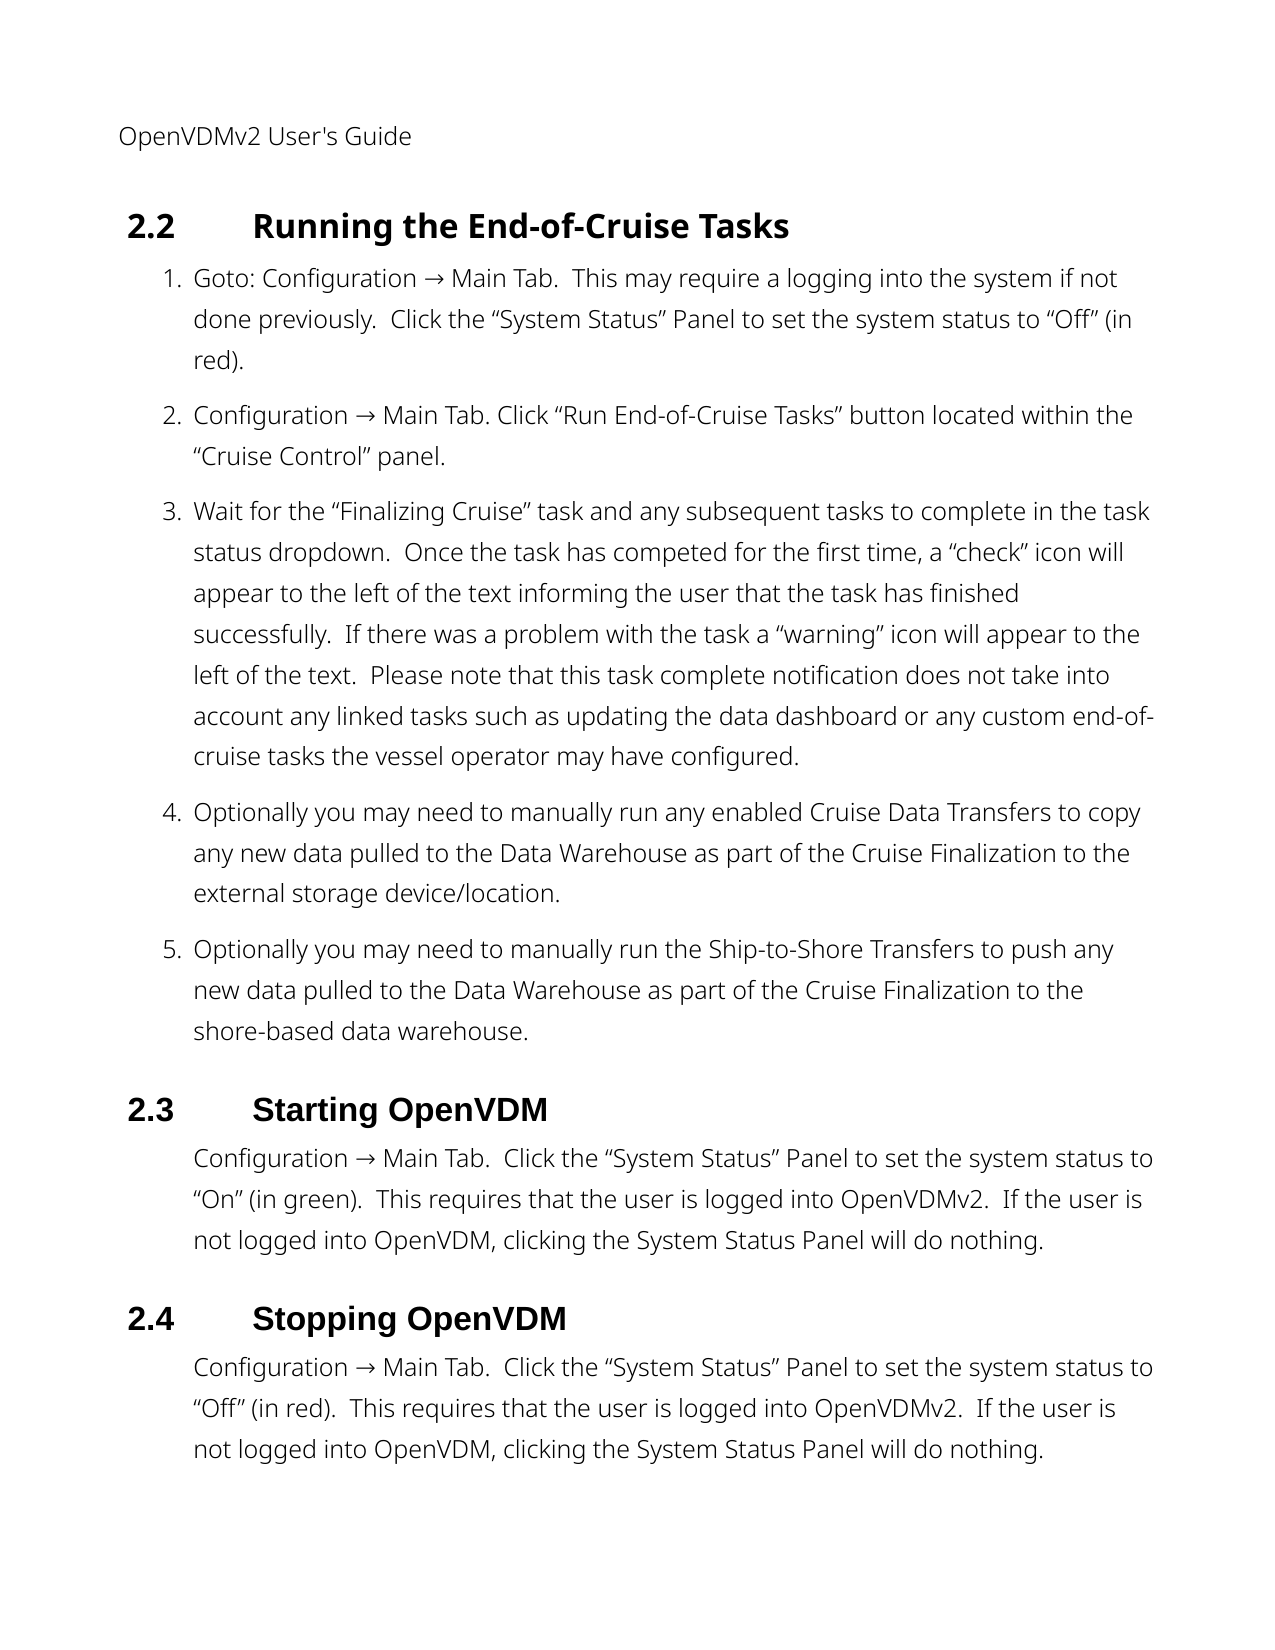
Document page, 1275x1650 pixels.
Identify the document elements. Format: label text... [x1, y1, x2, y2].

subtitle Running the End-of-Cruise Tasks [118, 202, 1157, 248]
subtitle Starting OpenVDM [118, 1089, 1157, 1128]
list Configuration → Main Tab. Click “Run End-of-Cruise Tasks” button located within the “Cruise Control” panel. [156, 398, 1157, 473]
list Optionally you may need to manually run any enabled Cruise Data Transfers to copy any new data pulled to the Data Warehouse as part of the Cruise Finalization to the external storage device/location. [156, 794, 1157, 910]
list Wait for the “Finalizing Cruise” task and any subsequent tasks to complete in the task status dropdown. Once the task has competed for the first time, a “check” icon will appear to the left of the text informing the user that the task has finished successfully. If there was a problem with the task a “warning” icon will appear to the left of the text. Please note that this task complete notification does not take into account any linked tasks such as updating the data dashboard or any custom end-of-cruise tasks the vessel operator may have configured. [156, 494, 1157, 773]
list Goto: Configuration → Main Tab. This may require a logging into the system if not done previously. Click the “System Status” Panel to set the system status to “Off” (in red). [156, 261, 1157, 376]
list Optionally you may need to manually run the Ship-to-Shore Transfers to push any new data pulled to the Data Warehouse as part of the Cruise Finalization to the shore-based data warehouse. [156, 932, 1157, 1047]
list Configuration → Main Tab. Click the “System Status” Panel to set the system status to “Off” (in red). This requires that the user is logged into OpenVDMv2. If the user is not logged into OpenVDM, clicking the System Status Panel will do nothing. [156, 1350, 1157, 1465]
subtitle Stopping OpenVDM [118, 1298, 1157, 1337]
list Configuration → Main Tab. Click the “System Status” Panel to set the system status to “On” (in green). This requires that the user is logged into OpenVDMv2. If the user is not logged into OpenVDM, clicking the System Status Panel will do nothing. [156, 1141, 1157, 1256]
